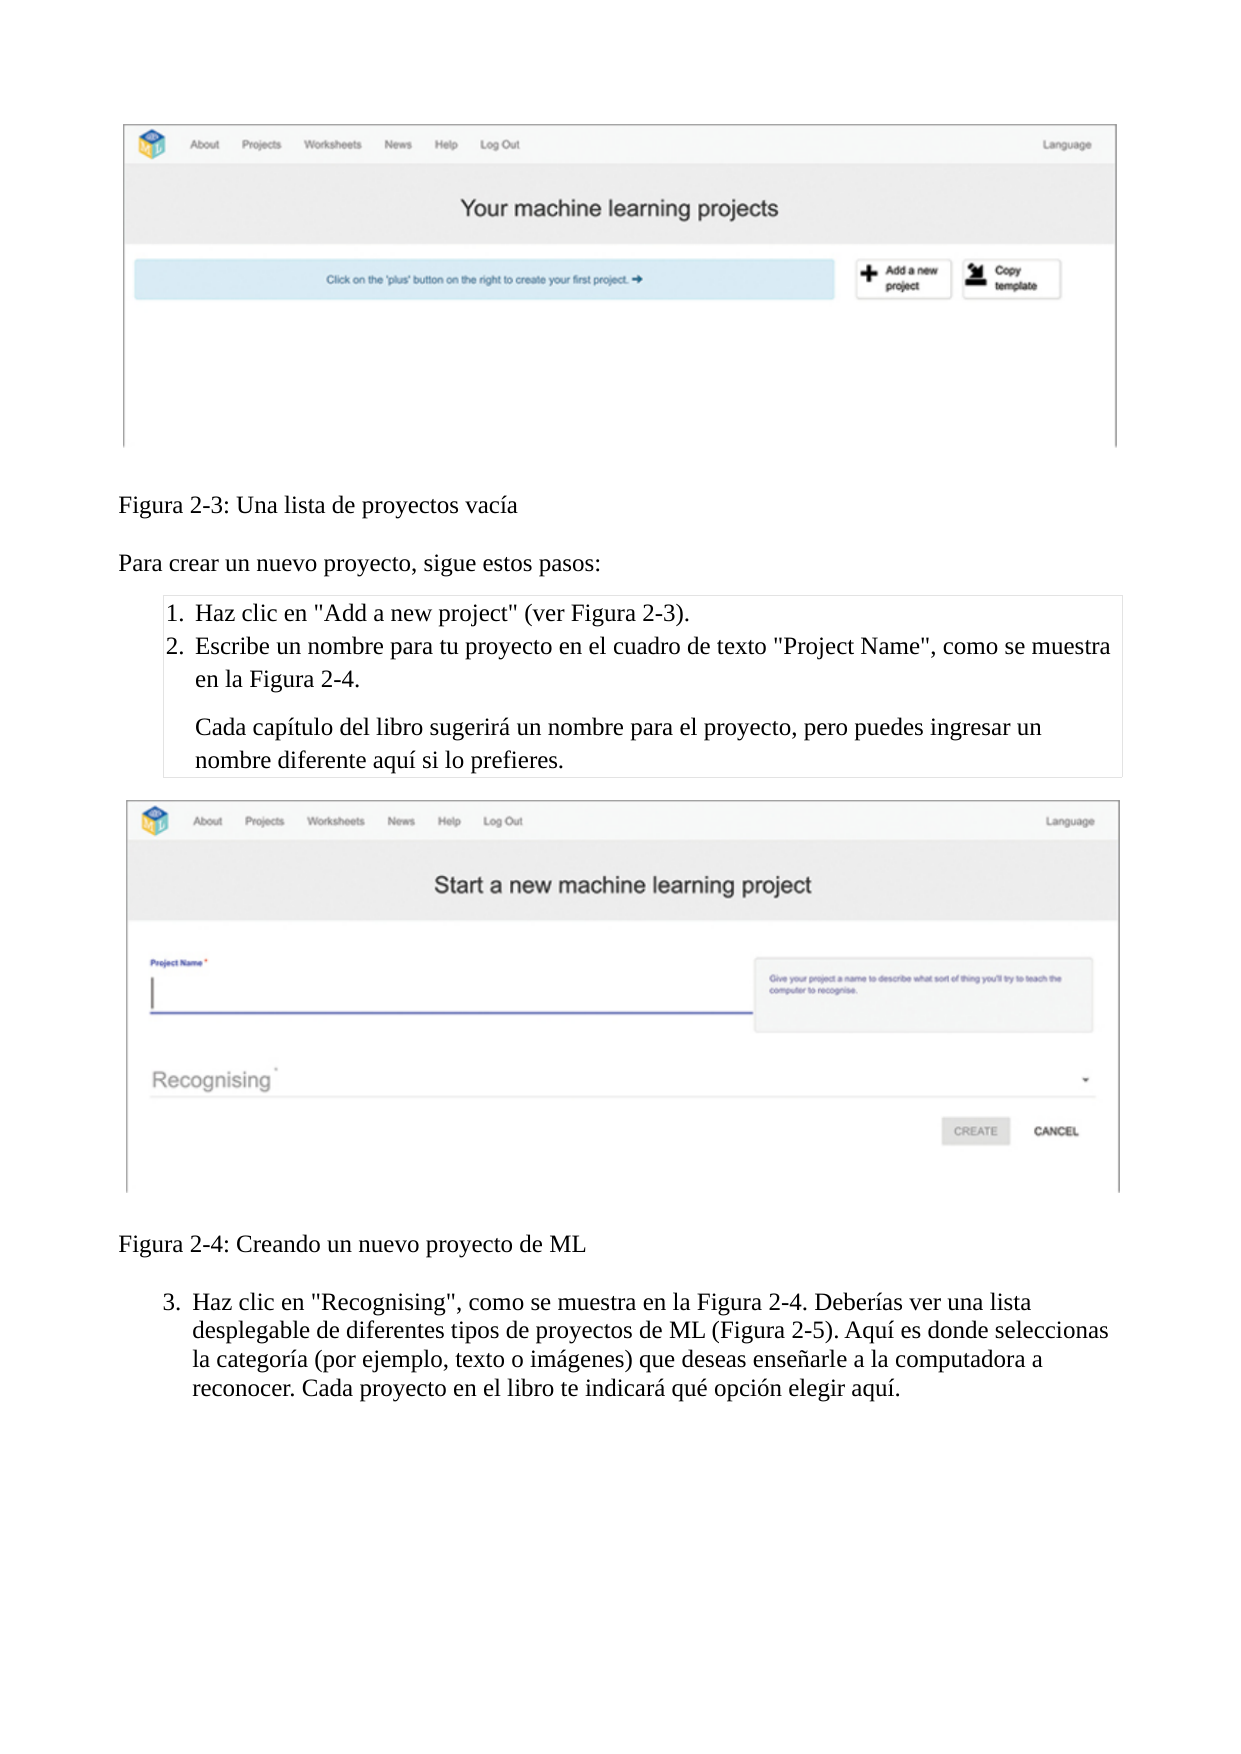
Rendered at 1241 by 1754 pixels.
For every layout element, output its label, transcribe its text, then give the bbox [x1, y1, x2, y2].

text Figura 2-3: Una lista de proyectos vacía [118, 490, 1122, 519]
list Haz clic en "Recognising", como se muestra en la Figura 2-4. Deberías ver una lista desplegable de diferentes tipos de proyectos de ML (Figura 2-5). Aquí es donde seleccionas la categoría (por ejemplo, texto o imágenes) que deseas enseñarle a la computadora a reconocer. Cada proyecto en el libro te indicará qué opción elegir aquí. [162, 1287, 1122, 1402]
picture [118, 795, 1123, 1201]
text Para crear un nuevo proyecto, sigue estos pasos: [118, 548, 1122, 577]
list Escribe un nombre para tu proyecto en el cuadro de texto "Project Name", como se muestra en la Figura 2-4. [164, 628, 1122, 693]
picture [118, 118, 1123, 462]
text Figura 2-4: Creando un nuevo proyecto de ML [118, 1229, 1122, 1258]
list Cada capítulo del libro sugerirá un nombre para el proyecto, pero puedes ingresar un nombre diferente aquí si lo prefieres. [164, 709, 1122, 777]
list Haz clic en "Add a new project" (ver Figura 2-3). [164, 596, 1122, 627]
